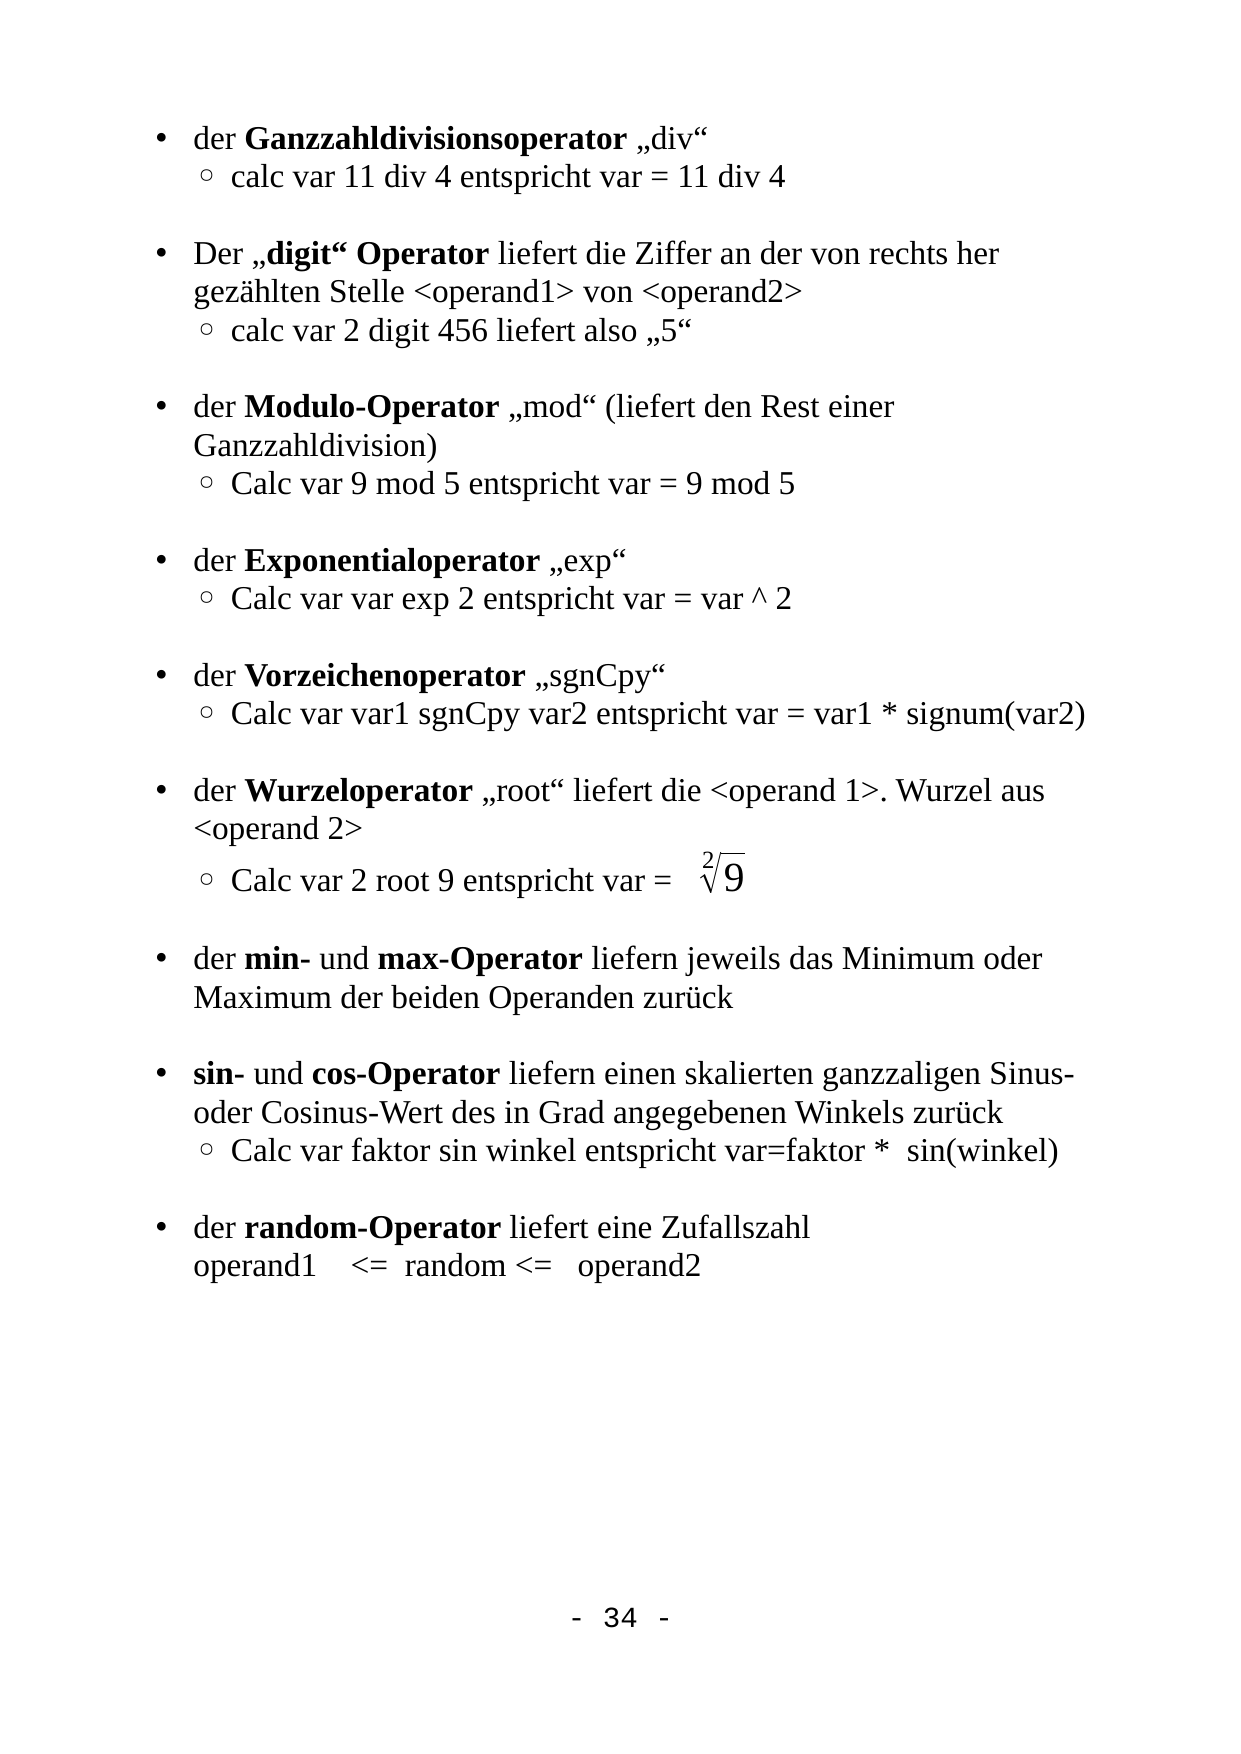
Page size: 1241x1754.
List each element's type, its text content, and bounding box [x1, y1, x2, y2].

list der Vorzeichenoperator „sgnCpy“ [156, 655, 1122, 693]
list Calc var faktor sin winkel entspricht var=faktor * sin(winkel) [193, 1130, 1122, 1168]
list der Modulo-Operator „mod“ (liefert den Rest einer Ganzzahldivision) [156, 386, 1122, 463]
list der min- und max-Operator liefern jeweils das Minimum oder Maximum der beiden Operanden zurück [156, 938, 1122, 1015]
list calc var 2 digit 456 liefert also „5“ [193, 310, 1122, 348]
list der Wurzeloperator „root“ liefert die <operand 1>. Wurzel aus <operand 2> [156, 770, 1122, 846]
list Calc var 2 root 9 entspricht var = [193, 846, 1122, 900]
list der Ganzzahldivisionsoperator „div“ [156, 118, 1122, 156]
list Calc var 9 mod 5 entspricht var = 9 mod 5 [193, 463, 1122, 501]
list calc var 11 div 4 entspricht var = 11 div 4 [193, 156, 1122, 195]
list der random-Operator liefert eine Zufallszahl [156, 1207, 1122, 1245]
list Calc var var1 sgnCpy var2 entspricht var = var1 * signum(var2) [193, 693, 1122, 731]
list operand1 <= random <= operand2 [156, 1245, 1122, 1283]
list Der „digit“ Operator liefert die Ziffer an der von rechts her gezählten Stelle <operand1> von <operand2> [156, 233, 1122, 310]
list Calc var var exp 2 entspricht var = var ^ 2 [193, 578, 1122, 616]
list der Exponentialoperator „exp“ [156, 540, 1122, 578]
list sin- und cos-Operator liefern einen skalierten ganzzaligen Sinus- oder Cosinus-Wert des in Grad angegebenen Winkels zurück [156, 1053, 1122, 1130]
